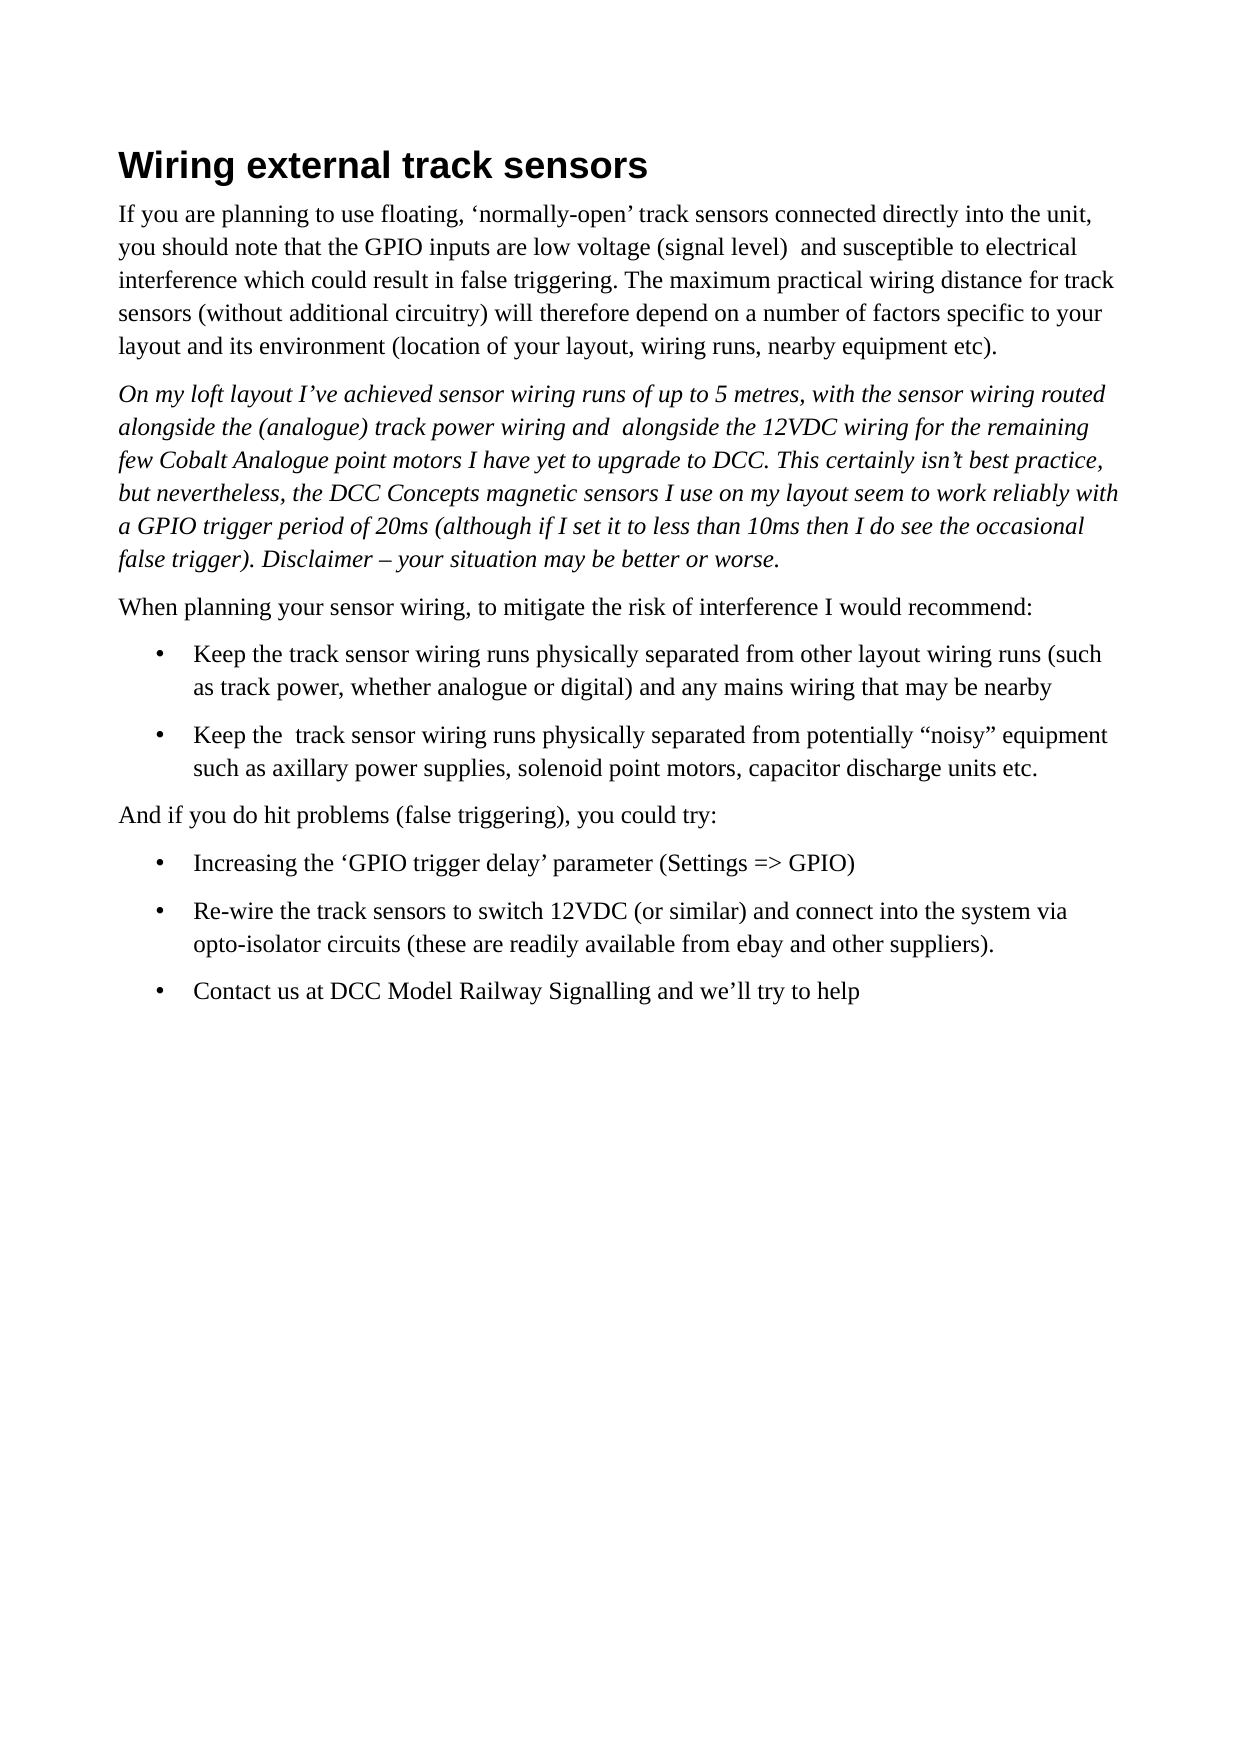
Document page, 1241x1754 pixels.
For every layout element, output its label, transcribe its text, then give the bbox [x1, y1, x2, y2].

text If you are planning to use floating, ‘normally-open’ track sensors connected directly into the unit, you should note that the GPIO inputs are low voltage (signal level) and susceptible to electrical interference which could result in false triggering. The maximum practical wiring distance for track sensors (without additional circuitry) will therefore depend on a number of factors specific to your layout and its environment (location of your layout, wiring runs, nearby equipment etc). [118, 199, 1122, 360]
text On my loft layout I’ve achieved sensor wiring runs of up to 5 metres, with the sensor wiring routed alongside the (analogue) track power wiring and alongside the 12VDC wiring for the remaining few Cobalt Analogue point motors I have yet to upgrade to DCC. This certainly isn’t best practice, but nevertheless, the DCC Concepts magnetic sensors I use on my layout seem to work reliably with a GPIO trigger period of 20ms (although if I set it to less than 10ms then I do see the occasional false trigger). Disclaimer – your situation may be better or worse. [118, 379, 1122, 573]
subtitle Wiring external track sensors [118, 143, 1122, 187]
list Keep the track sensor wiring runs physically separated from potentially “noisy” equipment such as axillary power supplies, solenoid point motors, capacitor discharge units etc. [156, 720, 1122, 782]
list Keep the track sensor wiring runs physically separated from other layout wiring runs (such as track power, whether analogue or digital) and any mains wiring that may be nearby [156, 639, 1122, 701]
list Contact us at DCC Model Railway Signalling and we’ll try to help [156, 976, 1122, 1005]
text When planning your sensor wiring, to mitigate the risk of interference I would recommend: [118, 592, 1122, 620]
text And if you do hit problems (false triggering), you could try: [118, 801, 1122, 829]
list Increasing the ‘GPIO trigger delay’ parameter (Settings => GPIO) [156, 848, 1122, 877]
list Re-wire the track sensors to switch 12VDC (or similar) and connect into the system via opto-isolator circuits (these are readily available from ebay and other suppliers). [156, 896, 1122, 957]
